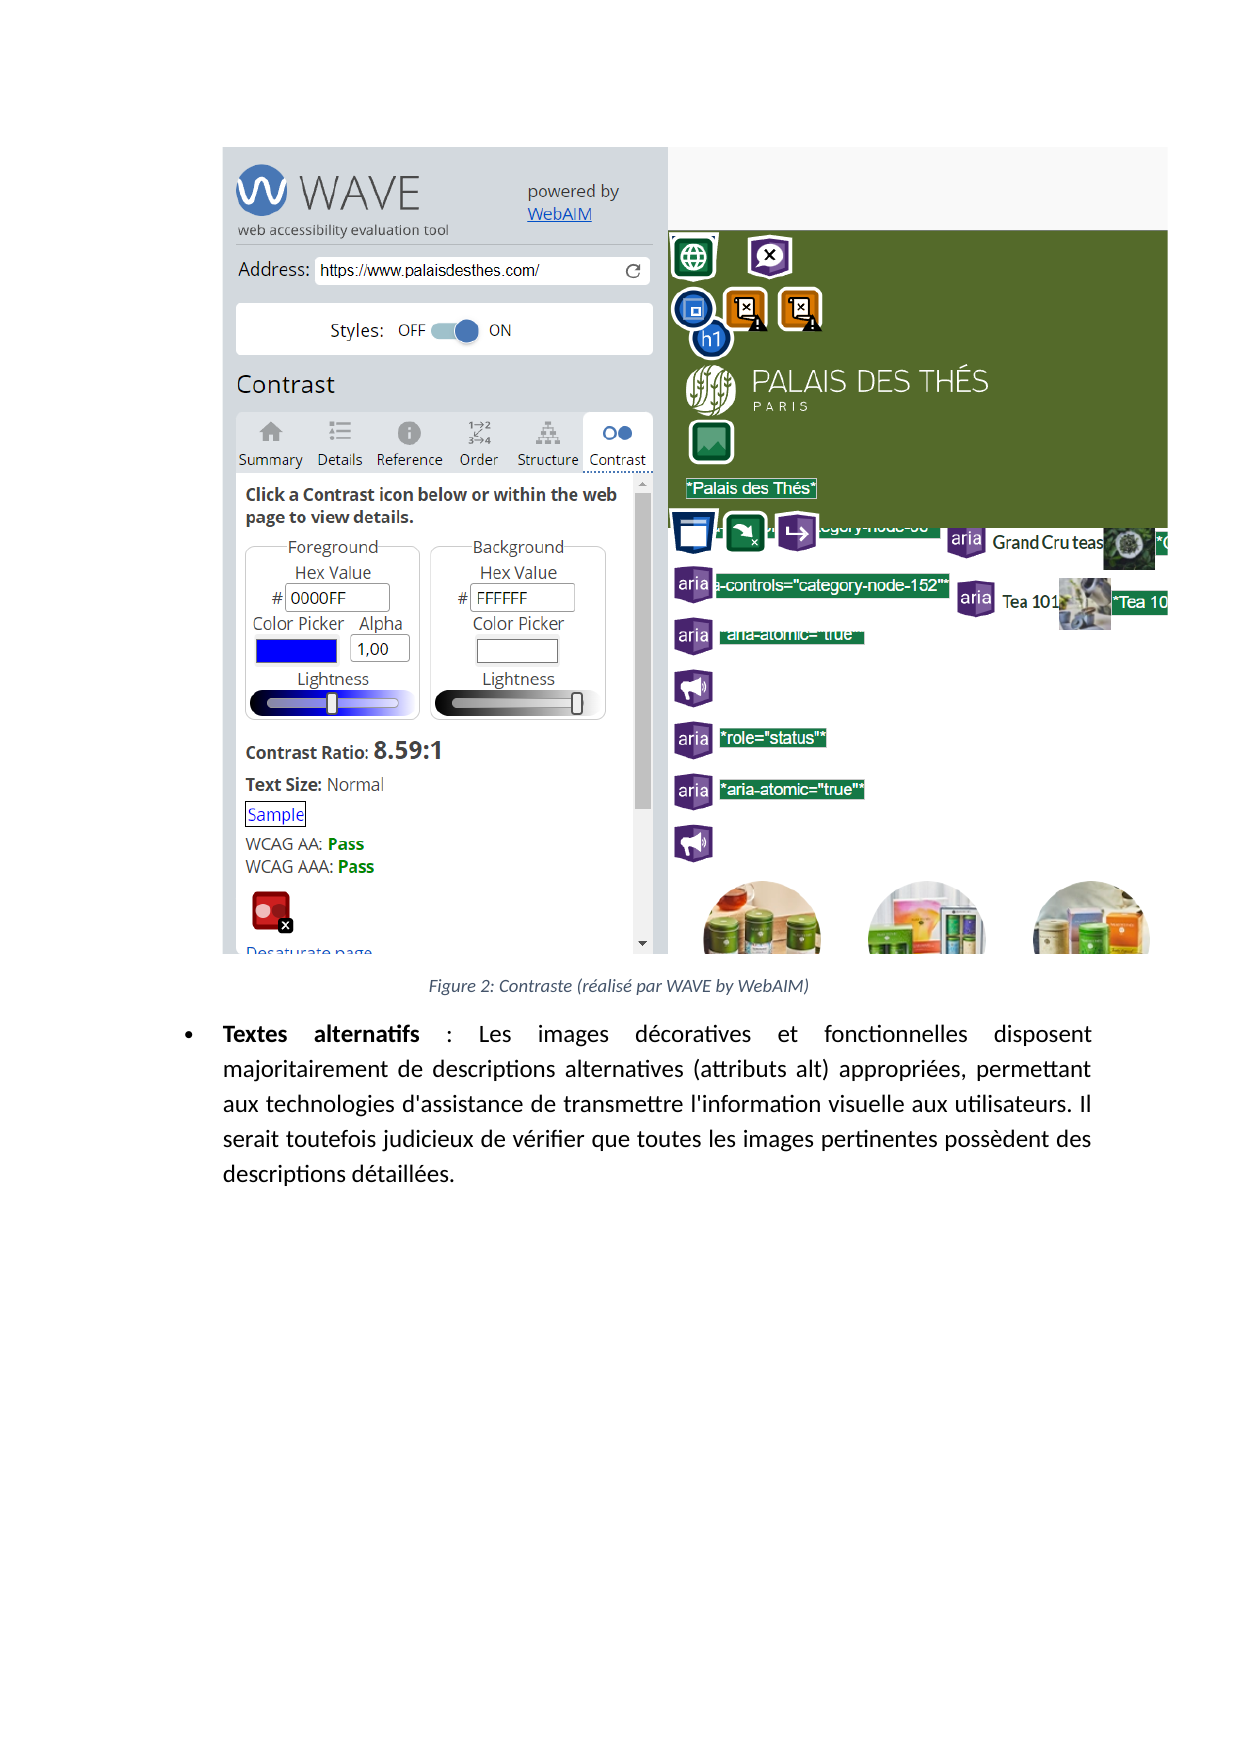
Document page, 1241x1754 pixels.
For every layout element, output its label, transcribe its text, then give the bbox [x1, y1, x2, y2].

text Figure 2: Contraste (réalisé par WAVE by WebAIM) [148, 974, 1093, 997]
list Textes alternatifs : Les images décoratives et fonctionnelles disposent majoritairement de descriptions alternatives (attributs alt) appropriées, permettant aux technologies d'assistance de transmettre l'information visuelle aux utilisateurs. Il serait toutefois judicieux de vérifier que toutes les images pertinentes possèdent des descriptions détaillées.​ [185, 1018, 1093, 1189]
